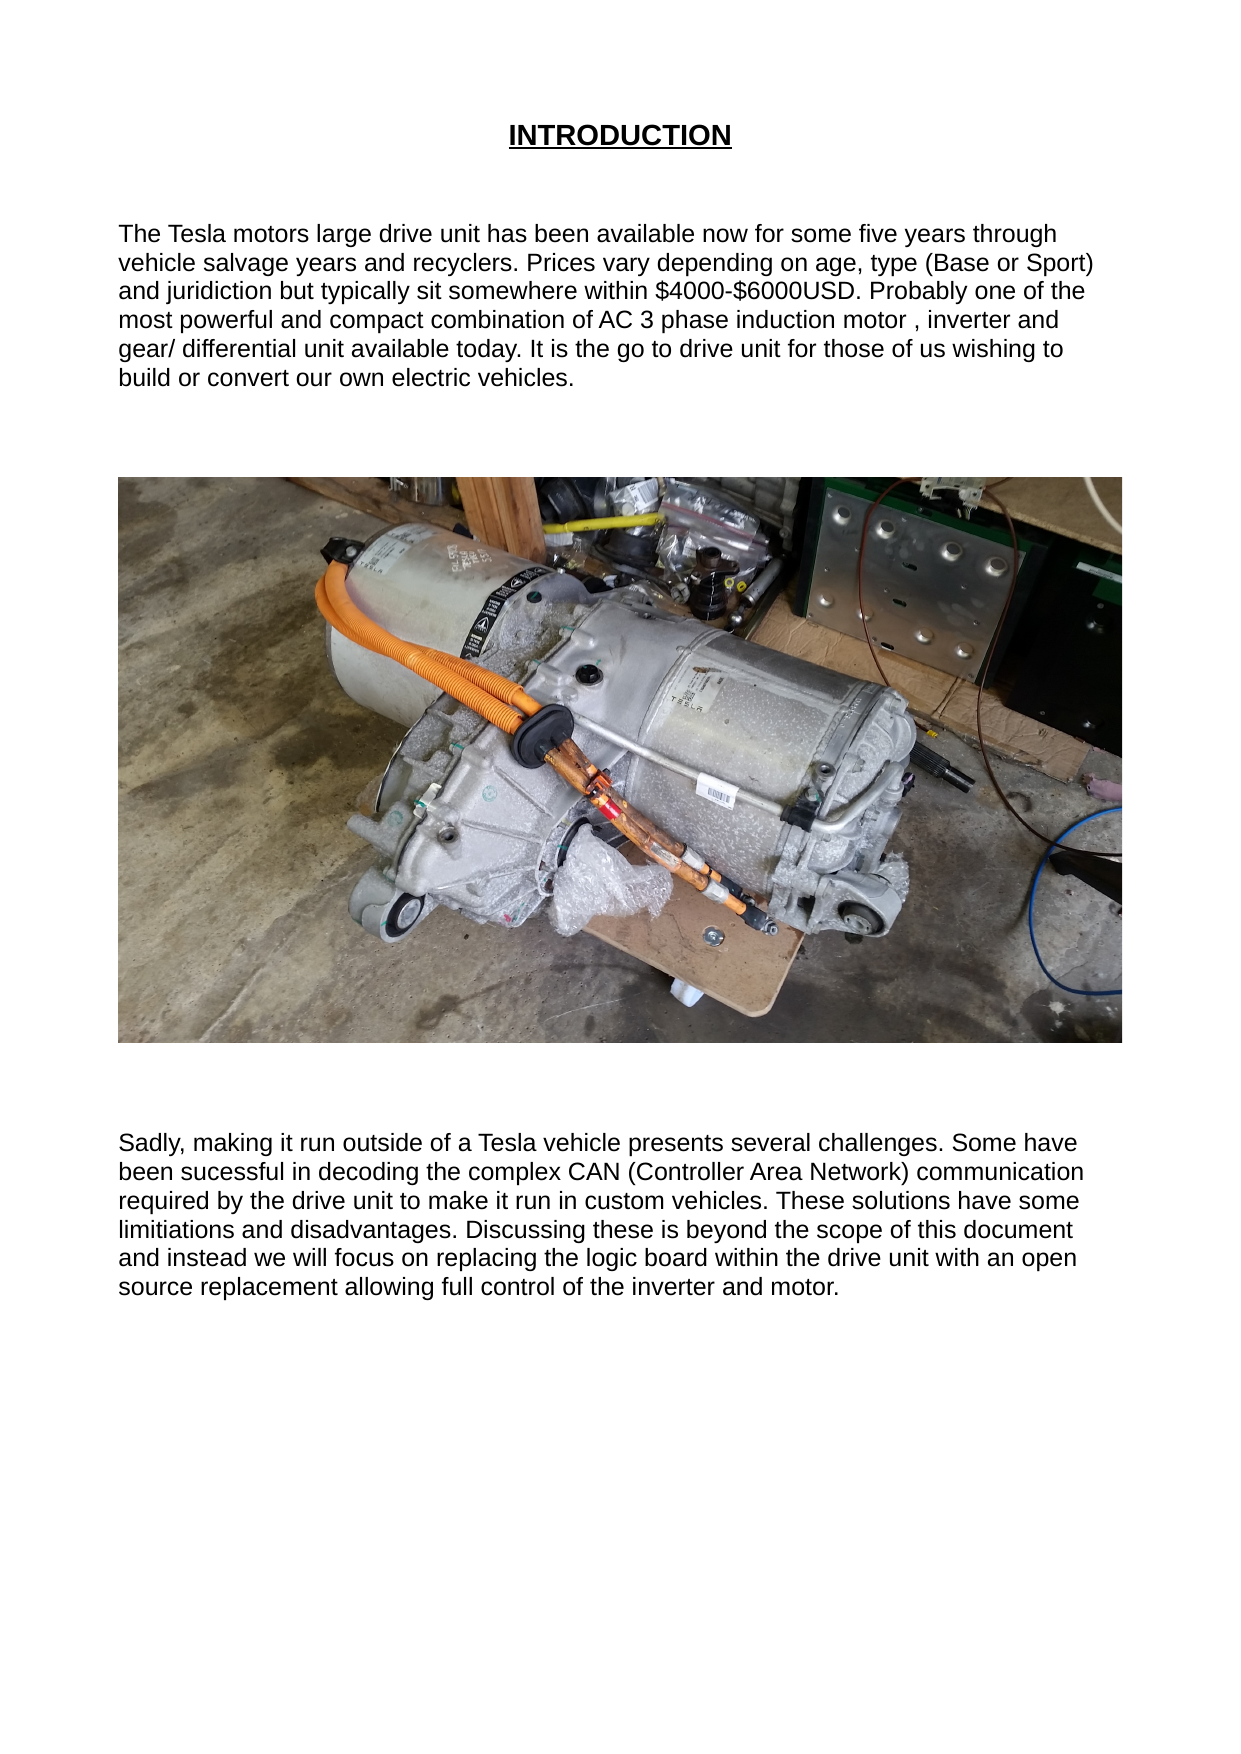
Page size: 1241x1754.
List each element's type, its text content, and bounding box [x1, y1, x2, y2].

picture [118, 477, 1123, 1043]
text The Tesla motors large drive unit has been available now for some five years through vehicle salvage years and recyclers. Prices vary depending on age, type (Base or Sport) and juridiction but typically sit somewhere within $4000-$6000USD. Probably one of the most powerful and compact combination of AC 3 phase induction motor , inverter and gear/ differential unit available today. It is the go to drive unit for those of us wishing to build or convert our own electric vehicles. [118, 219, 1122, 391]
text INTRODUCTION [118, 118, 1122, 152]
text Sadly, making it run outside of a Tesla vehicle presents several challenges. Some have been sucessful in decoding the complex CAN (Controller Area Network) communication required by the drive unit to make it run in custom vehicles. These solutions have some limitiations and disadvantages. Discussing these is beyond the scope of this document and instead we will focus on replacing the logic board within the drive unit with an open source replacement allowing full control of the inverter and motor. [118, 1128, 1122, 1301]
